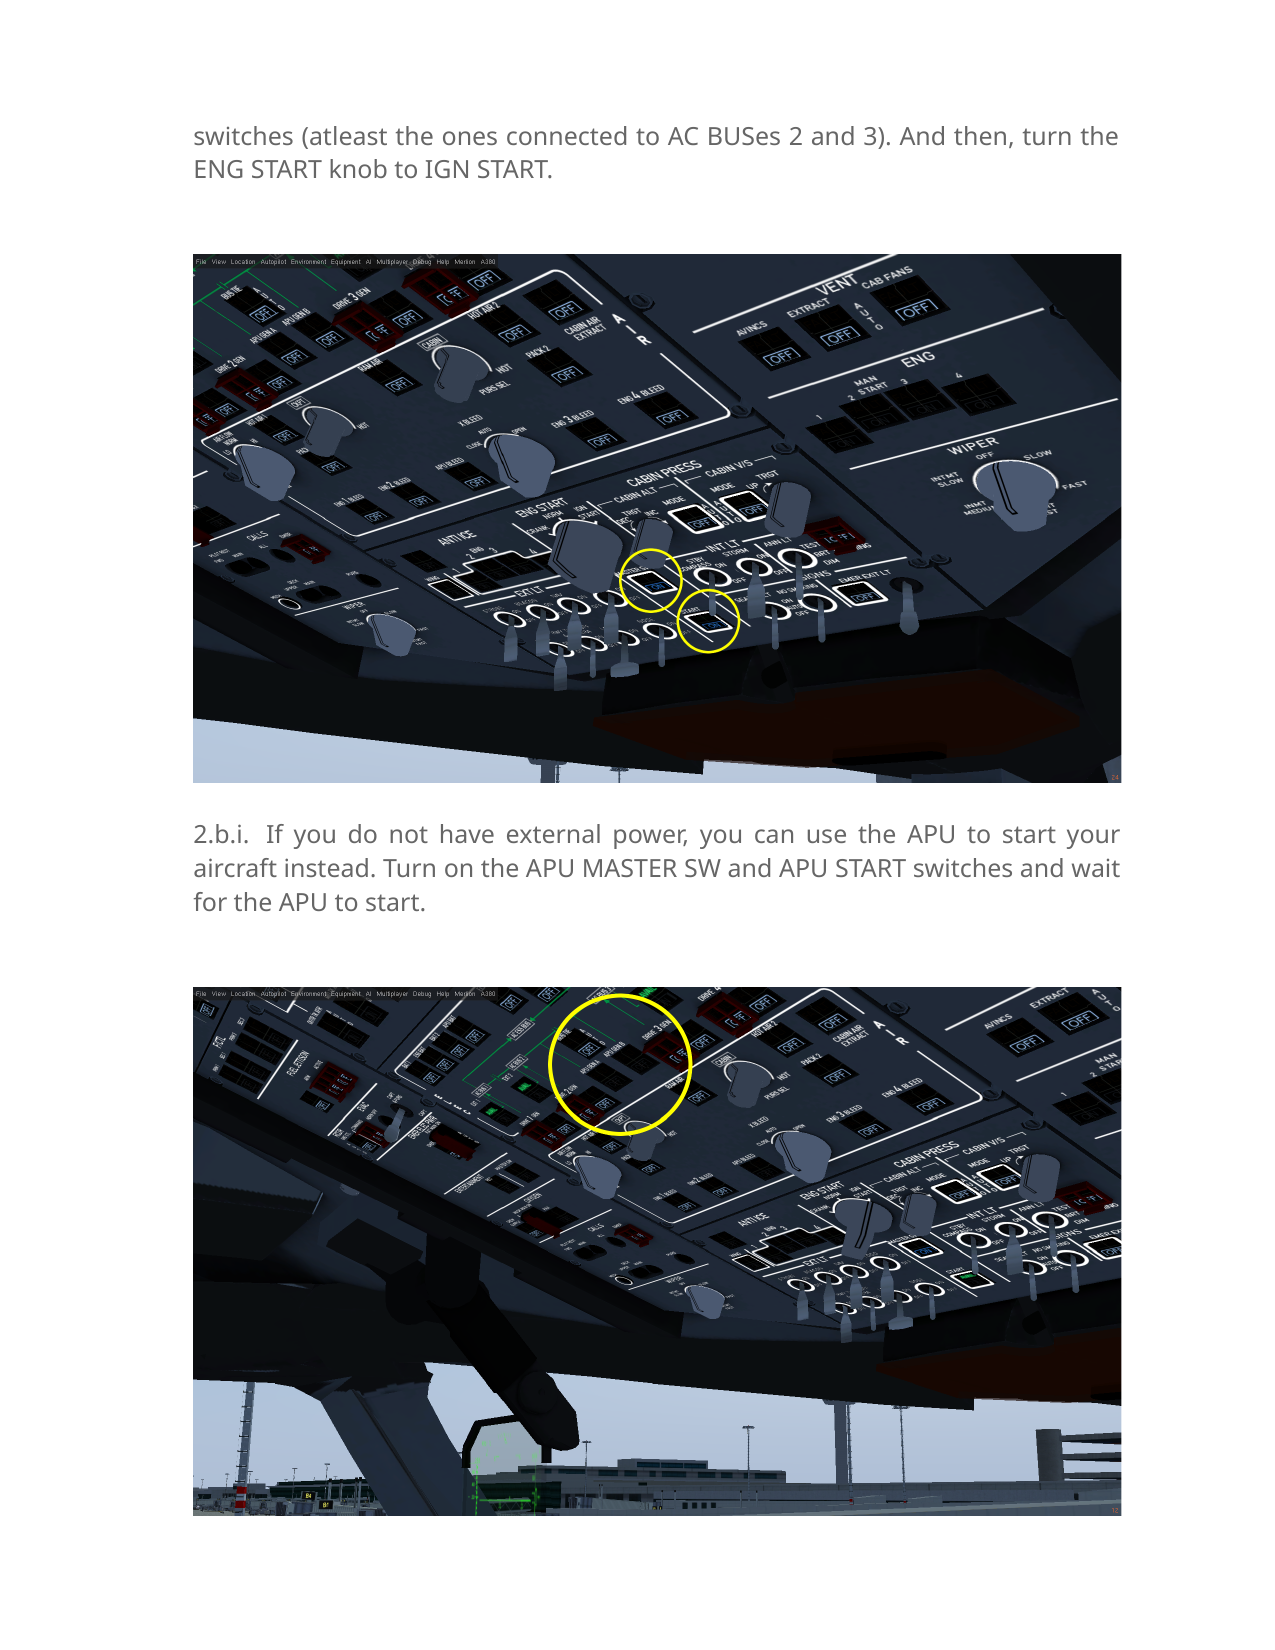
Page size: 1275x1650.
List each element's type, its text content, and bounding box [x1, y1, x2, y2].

text 2.b.i. If you do not have external power, you can use the APU to start your aircraft instead. Turn on the APU MASTER SW and APU START switches and wait for the APU to start. [193, 817, 1121, 919]
picture [193, 254, 1122, 783]
text switches (atleast the ones connected to AC BUSes 2 and 3). And then, turn the ENG START knob to IGN START. [193, 118, 1121, 186]
picture [193, 987, 1122, 1516]
